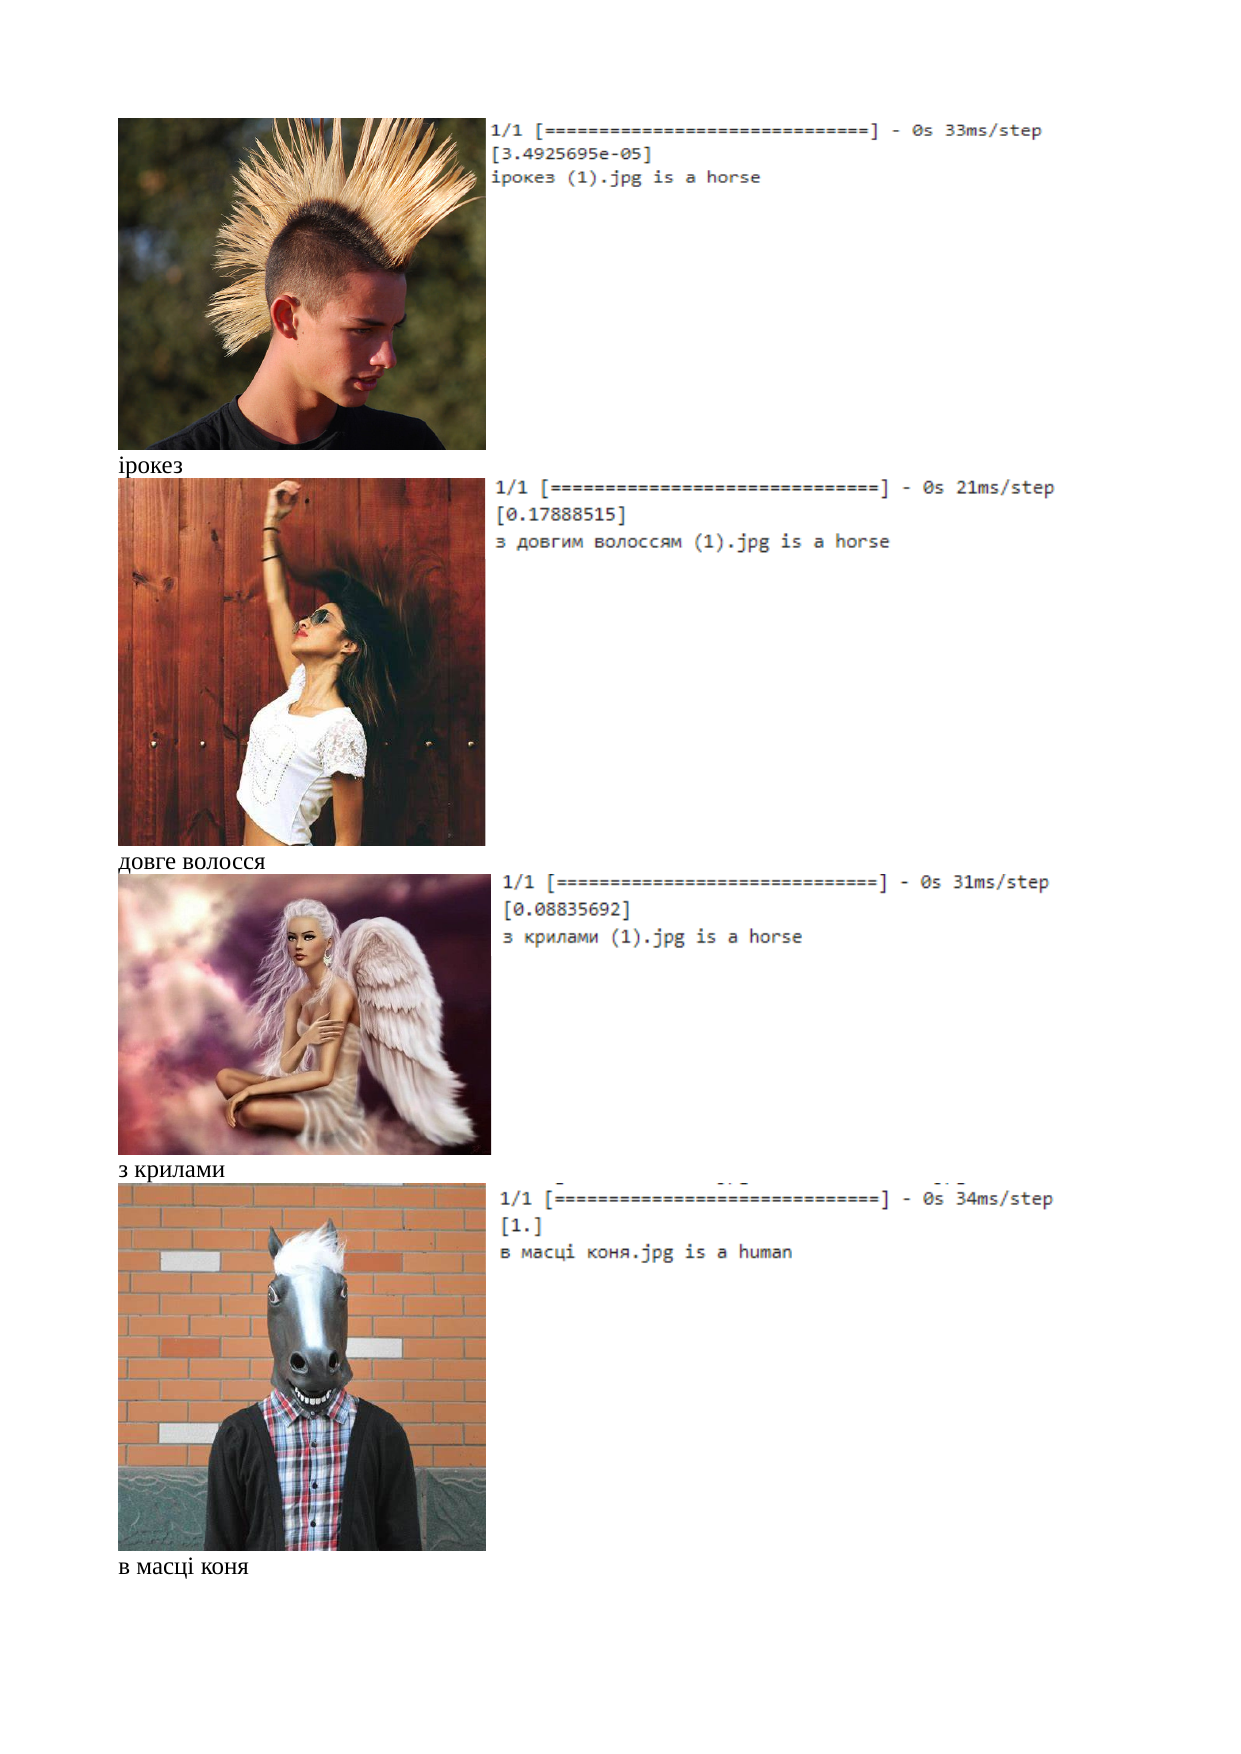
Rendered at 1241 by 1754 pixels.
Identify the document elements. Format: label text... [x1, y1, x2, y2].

text в масці коня [118, 1183, 1122, 1580]
picture [118, 874, 1065, 1155]
picture [118, 118, 1047, 450]
text ірокез [118, 118, 1122, 478]
text з крилами [118, 875, 1122, 1183]
text довге волосся [118, 478, 1122, 875]
picture [118, 1183, 1088, 1551]
picture [118, 478, 1066, 846]
